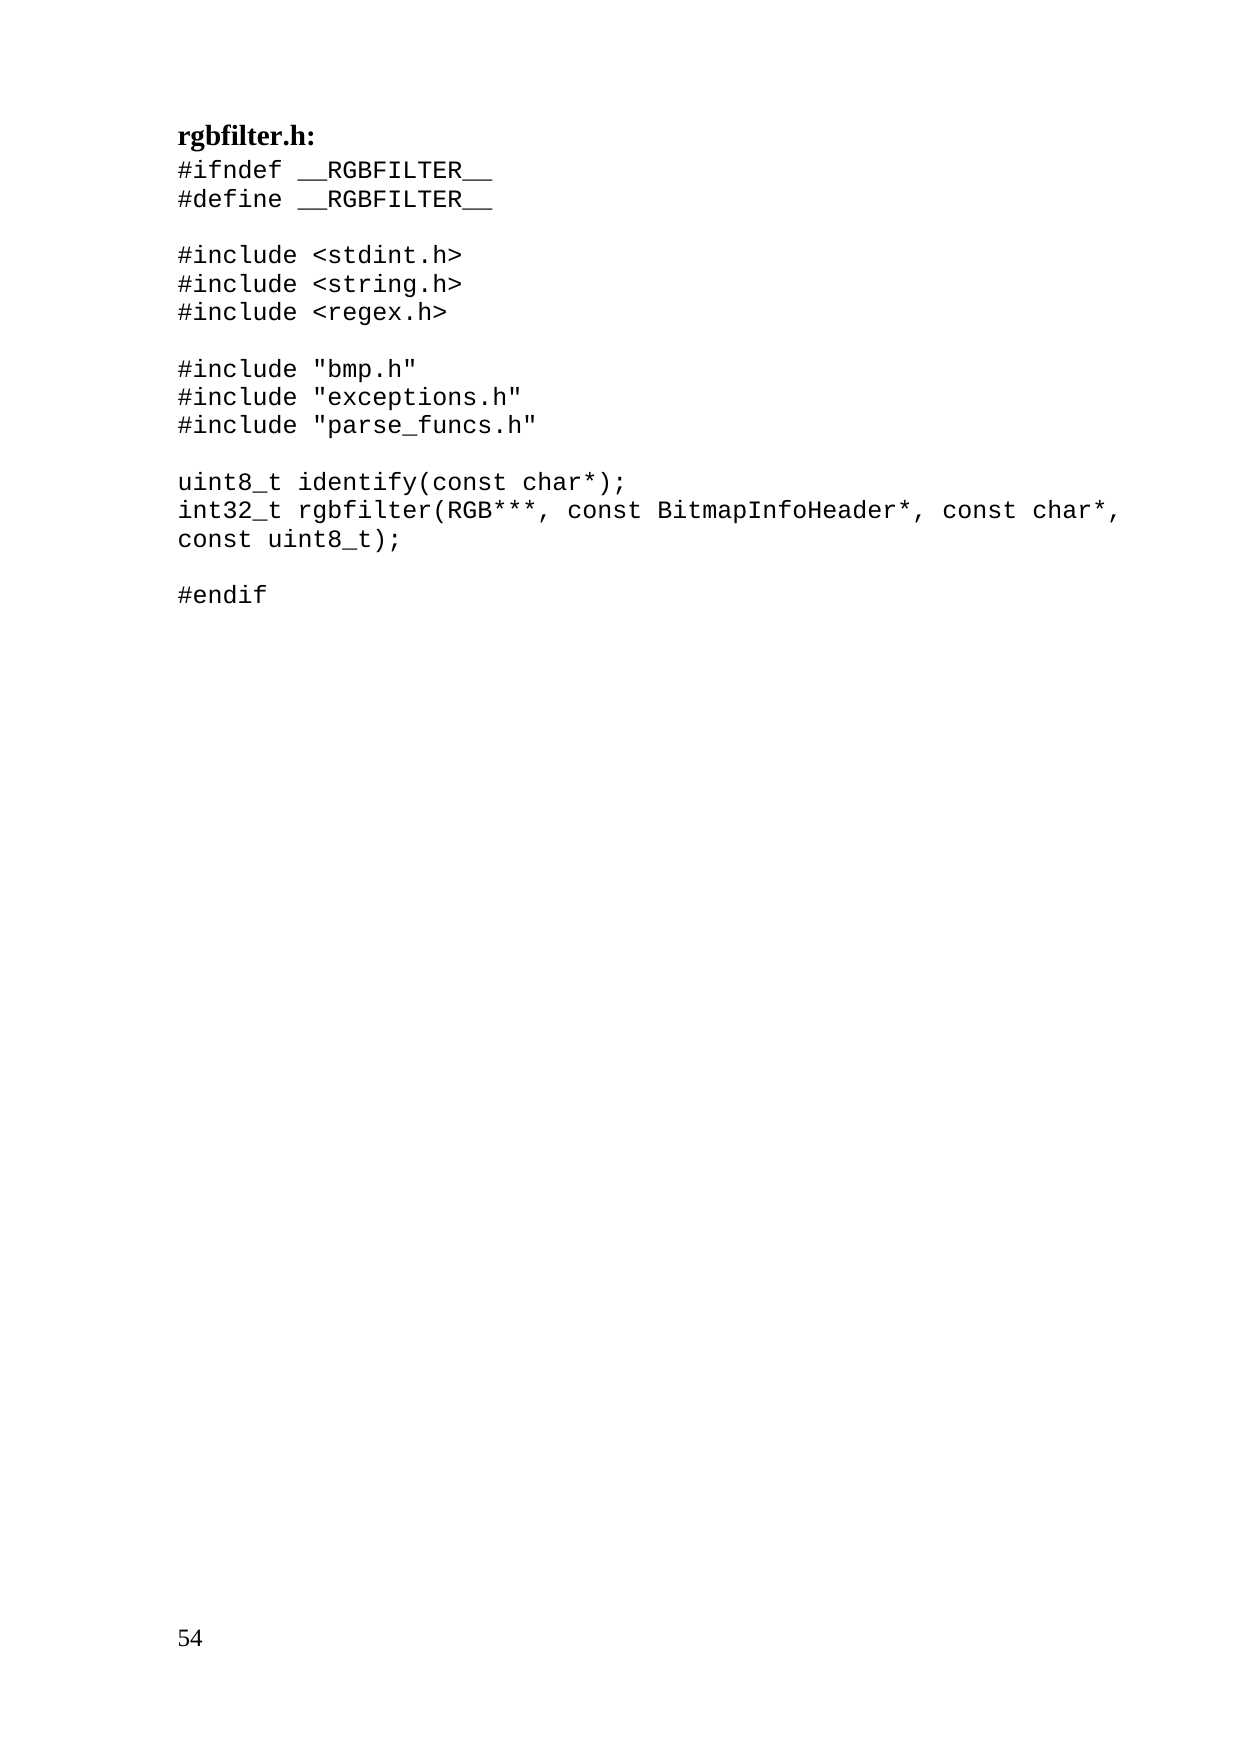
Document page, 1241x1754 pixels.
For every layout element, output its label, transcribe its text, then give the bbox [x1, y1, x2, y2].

text int32_t rgbfilter(RGB***, const BitmapInfoHeader*, const char*, const uint8_t); [177, 498, 1181, 554]
text #include "bmp.h" [177, 356, 1181, 384]
text #include <regex.h> [177, 299, 1181, 328]
text #include "parse_funcs.h" [177, 413, 1181, 441]
text #include "exceptions.h" [177, 384, 1181, 413]
text #endif [177, 583, 1181, 611]
text #include <stdint.h> [177, 243, 1181, 271]
text uint8_t identify(const char*); [177, 469, 1181, 498]
text #ifndef __RGBFILTER__ [177, 158, 1181, 186]
text #define __RGBFILTER__ [177, 186, 1181, 214]
subtitle rgbfilter.h: [177, 118, 1181, 152]
text #include <string.h> [177, 271, 1181, 299]
